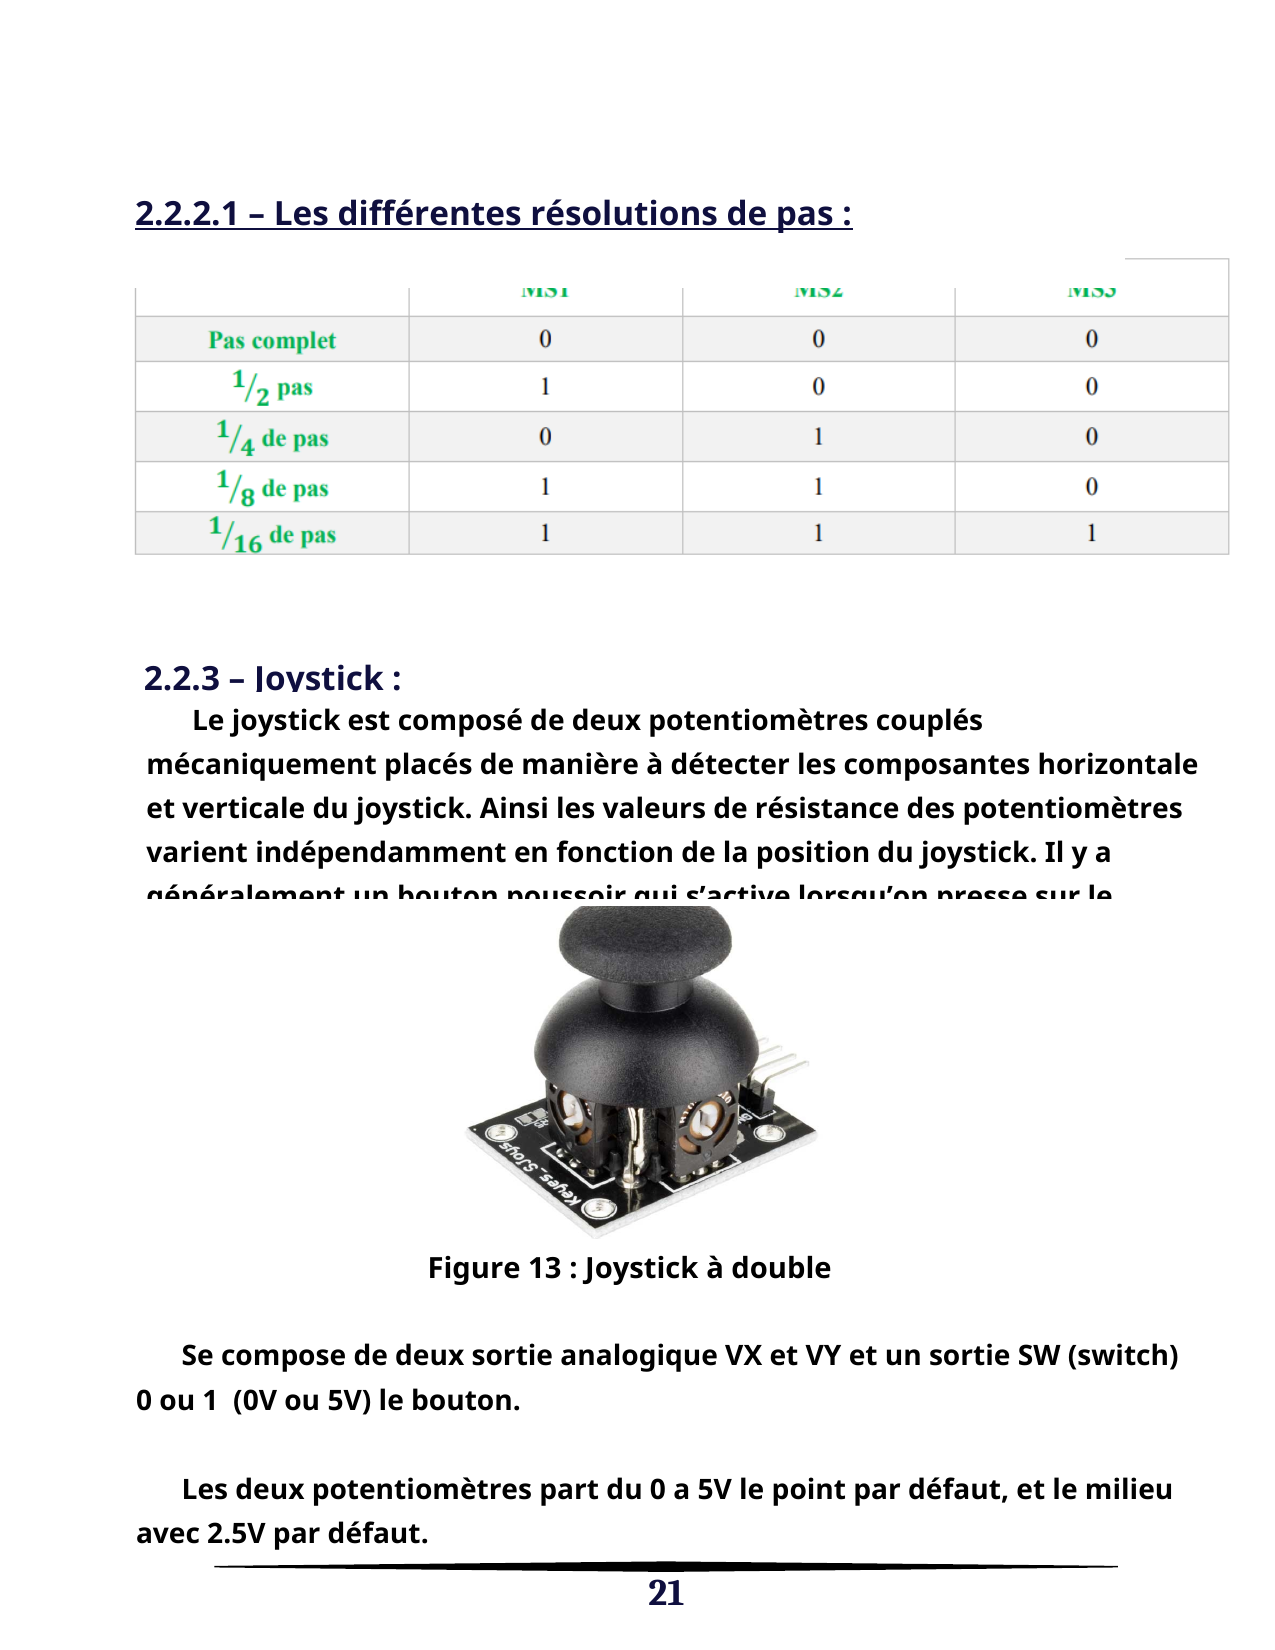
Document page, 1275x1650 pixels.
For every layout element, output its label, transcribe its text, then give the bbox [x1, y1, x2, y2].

text Figure 13 : Joystick à double axe : [427, 1247, 885, 1298]
text 2.2.2.1 – Les différentes résolutions de pas : [135, 189, 1110, 235]
text Se compose de deux sortie analogique VX et VY et un sortie SW (switch) 0 ou 1 (0V ou 5V) le bouton. [136, 1334, 1185, 1418]
text Les deux potentiomètres part du 0 a 5V le point par défaut, et le milieu avec 2.5V par défaut. [136, 1468, 1185, 1551]
text 2.2.3 – Joystick : [144, 655, 1119, 692]
text Le joystick est composé de deux potentiomètres couplés mécaniquement placés de manière à détecter les composantes horizontale et verticale du joystick. Ainsi les valeurs de résistance des potentiomètres varient indépendamment en fonction de la position du joystick. Il y a généralement un bouton poussoir qui s’active lorsqu’on presse sur le joystick. [146, 699, 1208, 899]
